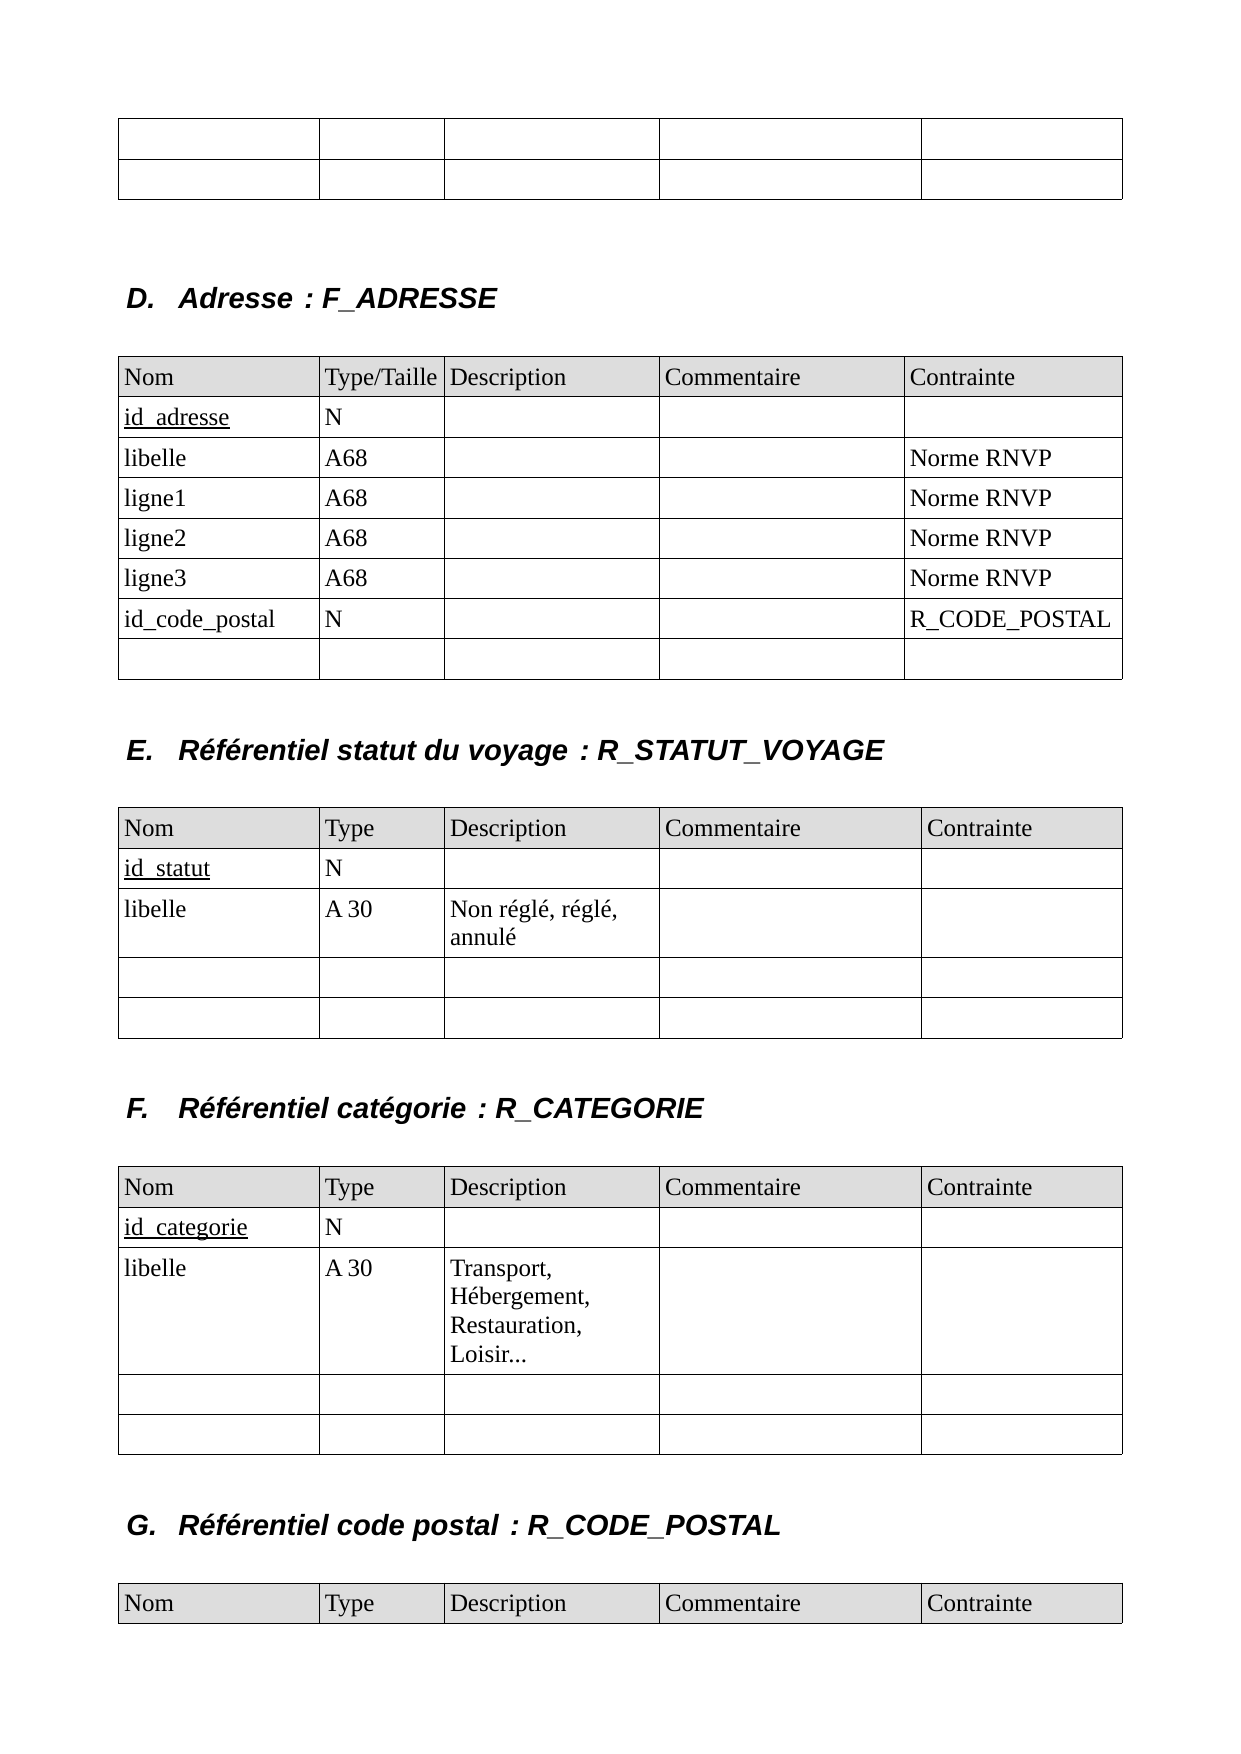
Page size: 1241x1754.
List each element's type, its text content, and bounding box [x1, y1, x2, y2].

table_cell [660, 478, 904, 517]
table_cell A 30 [320, 889, 444, 957]
table_cell [119, 119, 319, 158]
table_cell [445, 478, 659, 517]
table_cell [922, 1415, 1122, 1454]
table_header Nom [119, 357, 319, 396]
table_cell [660, 1248, 921, 1373]
table_cell [922, 889, 1122, 957]
subtitle Référentiel code postal : R_CODE_POSTAL [118, 1508, 1122, 1541]
table_cell Norme RNVP [905, 438, 1122, 477]
table_cell N [320, 849, 444, 888]
table_cell [922, 160, 1122, 199]
table_cell A68 [320, 478, 444, 517]
table_cell Norme RNVP [905, 519, 1122, 558]
table_cell N [320, 1208, 444, 1247]
table_cell A68 [320, 559, 444, 598]
table_cell A68 [320, 519, 444, 558]
table_cell [660, 1208, 921, 1247]
table_cell [660, 639, 904, 679]
table_cell ligne3 [119, 559, 319, 598]
table_cell [320, 998, 444, 1038]
table_cell [445, 998, 659, 1038]
table_cell [660, 519, 904, 558]
table_cell [119, 160, 319, 199]
table_cell [119, 998, 319, 1038]
table_header Nom [119, 1167, 319, 1207]
table_cell [660, 559, 904, 598]
table_header Description [445, 357, 659, 396]
table_cell [660, 958, 921, 997]
table_header Contrainte [922, 1584, 1122, 1623]
table_cell [119, 1415, 319, 1454]
table_cell [445, 1375, 659, 1414]
table_cell A 30 [320, 1248, 444, 1373]
table_cell [922, 1375, 1122, 1414]
table_cell [445, 1415, 659, 1454]
table_cell [445, 438, 659, 477]
table_cell [660, 397, 904, 437]
table_header Commentaire [660, 357, 904, 396]
table_cell [445, 559, 659, 598]
subtitle Adresse : F_ADRESSE [118, 281, 1122, 315]
table_cell [320, 119, 444, 158]
table_header Type [320, 1584, 444, 1623]
table_cell id_statut [119, 849, 319, 888]
table_cell ligne2 [119, 519, 319, 558]
table_cell id_categorie [119, 1208, 319, 1247]
table_cell [660, 889, 921, 957]
table_cell [660, 599, 904, 638]
subtitle Référentiel catégorie : R_CATEGORIE [118, 1091, 1122, 1125]
table_cell Transport, Hébergement, Restauration, Loisir... [445, 1248, 659, 1373]
table_header Contrainte [905, 357, 1122, 396]
table_cell id_adresse [119, 397, 319, 437]
table_cell [320, 958, 444, 997]
table_cell [660, 998, 921, 1038]
table_cell libelle [119, 889, 319, 957]
table_cell [119, 958, 319, 997]
table_cell [320, 160, 444, 199]
table_header Contrainte [922, 808, 1122, 848]
table_cell R_CODE_POSTAL [905, 599, 1122, 638]
table_header Description [445, 808, 659, 848]
table_cell libelle [119, 1248, 319, 1373]
table_cell [119, 639, 319, 679]
table_cell [320, 639, 444, 679]
table_cell [922, 1248, 1122, 1373]
table_header Nom [119, 808, 319, 848]
table_cell [445, 519, 659, 558]
table_cell [660, 849, 921, 888]
table_cell [922, 849, 1122, 888]
table_cell [445, 639, 659, 679]
table_header Description [445, 1167, 659, 1207]
table_cell [445, 849, 659, 888]
table_cell A68 [320, 438, 444, 477]
table_cell ligne1 [119, 478, 319, 517]
table_header Commentaire [660, 1584, 921, 1623]
table_cell Norme RNVP [905, 559, 1122, 598]
table_cell [922, 1208, 1122, 1247]
table_header Description [445, 1584, 659, 1623]
table_header Commentaire [660, 1167, 921, 1207]
table_cell [905, 397, 1122, 437]
table_cell [660, 160, 921, 199]
table_cell [119, 1375, 319, 1414]
table_cell [922, 998, 1122, 1038]
table_header Type [320, 1167, 444, 1207]
table_cell N [320, 599, 444, 638]
table_cell Norme RNVP [905, 478, 1122, 517]
table_cell [445, 599, 659, 638]
table_cell Non réglé, réglé, annulé [445, 889, 659, 957]
table_cell [922, 119, 1122, 158]
table_cell [905, 639, 1122, 679]
table_header Commentaire [660, 808, 921, 848]
table_cell [445, 1208, 659, 1247]
table_cell id_code_postal [119, 599, 319, 638]
table_header Type/Taille [320, 357, 444, 396]
table_header Contrainte [922, 1167, 1122, 1207]
table_cell N [320, 397, 444, 437]
table_cell [660, 438, 904, 477]
table_cell [445, 958, 659, 997]
subtitle Référentiel statut du voyage : R_STATUT_VOYAGE [118, 732, 1122, 766]
table_cell [922, 958, 1122, 997]
table_cell [660, 1415, 921, 1454]
table_cell [445, 119, 659, 158]
table_cell [445, 397, 659, 437]
table_cell [445, 160, 659, 199]
table_cell [660, 1375, 921, 1414]
table_header Nom [119, 1584, 319, 1623]
table_cell [660, 119, 921, 158]
table_header Type [320, 808, 444, 848]
table_cell [320, 1375, 444, 1414]
table_cell libelle [119, 438, 319, 477]
table_cell [320, 1415, 444, 1454]
